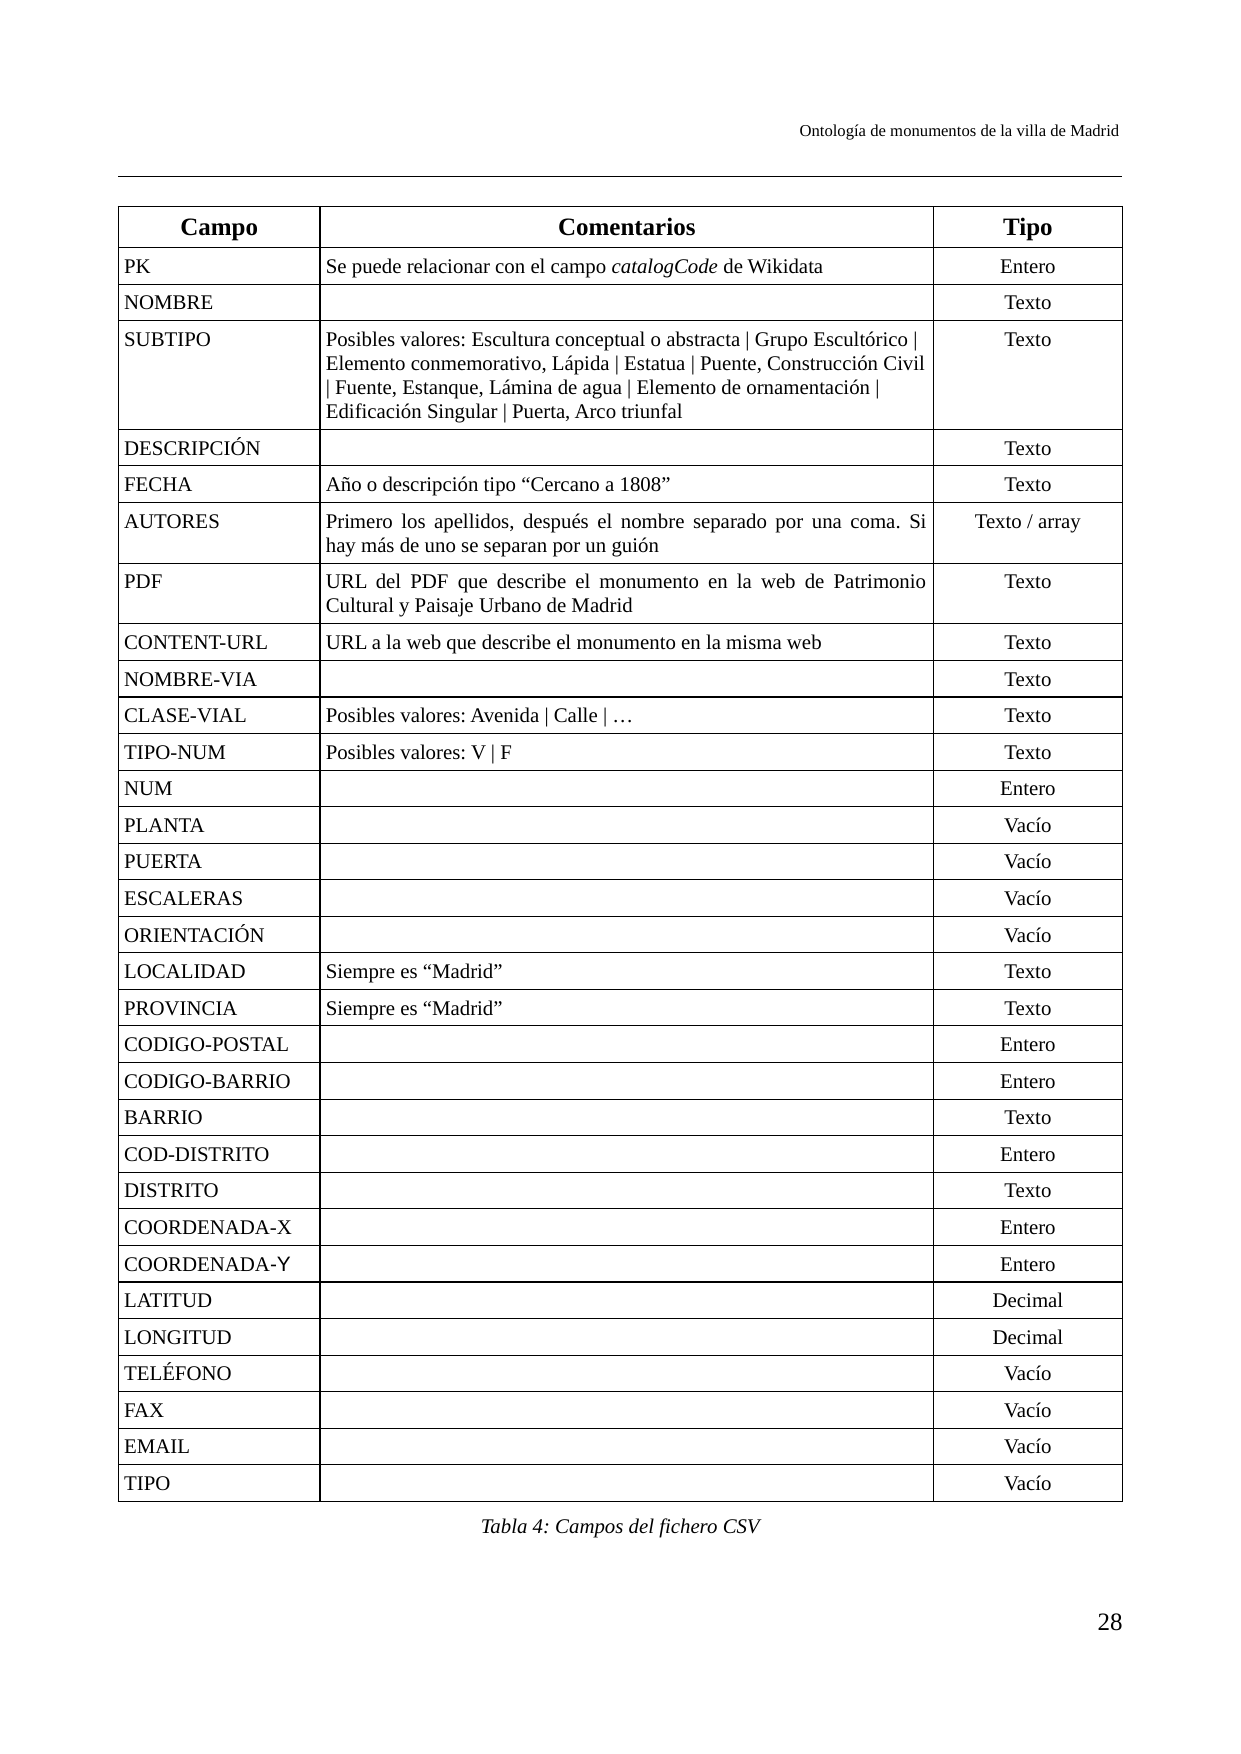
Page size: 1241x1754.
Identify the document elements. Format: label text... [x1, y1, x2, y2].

table_cell PLANTA [119, 807, 319, 843]
table_cell Siempre es “Madrid” [321, 990, 933, 1025]
table_cell [321, 1283, 933, 1318]
table_cell [321, 1356, 933, 1391]
table_cell TELÉFONO [119, 1356, 319, 1391]
table_cell Año o descripción tipo “Cercano a 1808” [321, 466, 933, 502]
table_cell Texto [934, 1100, 1122, 1135]
table_header Campo [119, 207, 319, 247]
table_cell FAX [119, 1392, 319, 1428]
table_cell COORDENADA-Y [119, 1246, 319, 1281]
table_cell TIPO [119, 1465, 319, 1501]
table_cell CODIGO-POSTAL [119, 1026, 319, 1062]
table_cell FECHA [119, 466, 319, 502]
table_cell CLASE-VIAL [119, 698, 319, 733]
table_cell Texto [934, 430, 1122, 465]
table_cell [321, 1100, 933, 1135]
table_cell Texto [934, 285, 1122, 320]
table_header Tipo [934, 207, 1122, 247]
table_cell URL del PDF que describe el monumento en la web de Patrimonio Cultural y Paisaje Urbano de Madrid [321, 564, 933, 623]
table_cell [321, 1209, 933, 1245]
table_cell [321, 1319, 933, 1354]
table_cell [321, 1392, 933, 1428]
table_cell PDF [119, 564, 319, 623]
table_cell [321, 1429, 933, 1464]
table_cell Entero [934, 1026, 1122, 1062]
table_cell PROVINCIA [119, 990, 319, 1025]
table_cell Texto [934, 564, 1122, 623]
table_cell Texto [934, 321, 1122, 429]
table_cell Primero los apellidos, después el nombre separado por una coma. Si hay más de uno se separan por un guión [321, 503, 933, 563]
table_cell Entero [934, 1136, 1122, 1172]
table_cell [321, 1173, 933, 1208]
table_cell Vacío [934, 880, 1122, 916]
table_cell Posibles valores: Escultura conceptual o abstracta | Grupo Escultórico | Elemento conmemorativo, Lápida | Estatua | Puente, Construcción Civil | Fuente, Estanque, Lámina de agua | Elemento de ornamentación | Edificación Singular | Puerta, Arco triunfal [321, 321, 933, 429]
table_cell LOCALIDAD [119, 953, 319, 989]
table_cell DESCRIPCIÓN [119, 430, 319, 465]
table_cell Texto [934, 661, 1122, 696]
table_cell BARRIO [119, 1100, 319, 1135]
table_cell LATITUD [119, 1283, 319, 1318]
table_cell [321, 285, 933, 320]
table_cell URL a la web que describe el monumento en la misma web [321, 624, 933, 660]
table_cell NOMBRE [119, 285, 319, 320]
table_cell Texto [934, 953, 1122, 989]
table_cell [321, 1465, 933, 1501]
table_cell Texto [934, 734, 1122, 769]
table_cell [321, 1246, 933, 1281]
table_cell COD-DISTRITO [119, 1136, 319, 1172]
table_cell CONTENT-URL [119, 624, 319, 660]
table_cell [321, 1063, 933, 1098]
table_cell Vacío [934, 844, 1122, 879]
table_cell ORIENTACIÓN [119, 917, 319, 952]
table_cell Entero [934, 1209, 1122, 1245]
table_cell ESCALERAS [119, 880, 319, 916]
table_cell [321, 430, 933, 465]
text Tabla 4: Campos del fichero CSV [118, 1514, 1122, 1538]
table_cell Entero [934, 1063, 1122, 1098]
table_cell Vacío [934, 1429, 1122, 1464]
table_cell EMAIL [119, 1429, 319, 1464]
table_cell Texto [934, 624, 1122, 660]
table_cell DISTRITO [119, 1173, 319, 1208]
table_cell Posibles valores: Avenida | Calle | … [321, 698, 933, 733]
table_cell [321, 1026, 933, 1062]
table_cell PUERTA [119, 844, 319, 879]
table_cell Texto [934, 466, 1122, 502]
table_cell NOMBRE-VIA [119, 661, 319, 696]
table_cell Decimal [934, 1283, 1122, 1318]
table_cell [321, 1136, 933, 1172]
table_cell Entero [934, 1246, 1122, 1281]
table_cell [321, 844, 933, 879]
table_cell Texto [934, 990, 1122, 1025]
table_cell AUTORES [119, 503, 319, 563]
table_cell Vacío [934, 917, 1122, 952]
table_header Comentarios [321, 207, 933, 247]
table_cell [321, 880, 933, 916]
table_cell COORDENADA-X [119, 1209, 319, 1245]
table_cell [321, 661, 933, 696]
table_cell Posibles valores: V | F [321, 734, 933, 769]
table_cell Texto [934, 1173, 1122, 1208]
table_cell Decimal [934, 1319, 1122, 1354]
table_cell Vacío [934, 1356, 1122, 1391]
table_cell Vacío [934, 1392, 1122, 1428]
table_cell [321, 917, 933, 952]
table_cell Se puede relacionar con el campo catalogCode de Wikidata [321, 248, 933, 283]
table_cell CODIGO-BARRIO [119, 1063, 319, 1098]
table_cell Siempre es “Madrid” [321, 953, 933, 989]
table_cell Entero [934, 248, 1122, 283]
table_cell NUM [119, 771, 319, 806]
table_cell SUBTIPO [119, 321, 319, 429]
table_cell LONGITUD [119, 1319, 319, 1354]
table_cell Texto / array [934, 503, 1122, 563]
table_cell Entero [934, 771, 1122, 806]
table_cell Vacío [934, 1465, 1122, 1501]
table_cell Texto [934, 698, 1122, 733]
table_cell Vacío [934, 807, 1122, 843]
table_cell [321, 771, 933, 806]
table_cell PK [119, 248, 319, 283]
table_cell [321, 807, 933, 843]
table_cell TIPO-NUM [119, 734, 319, 769]
